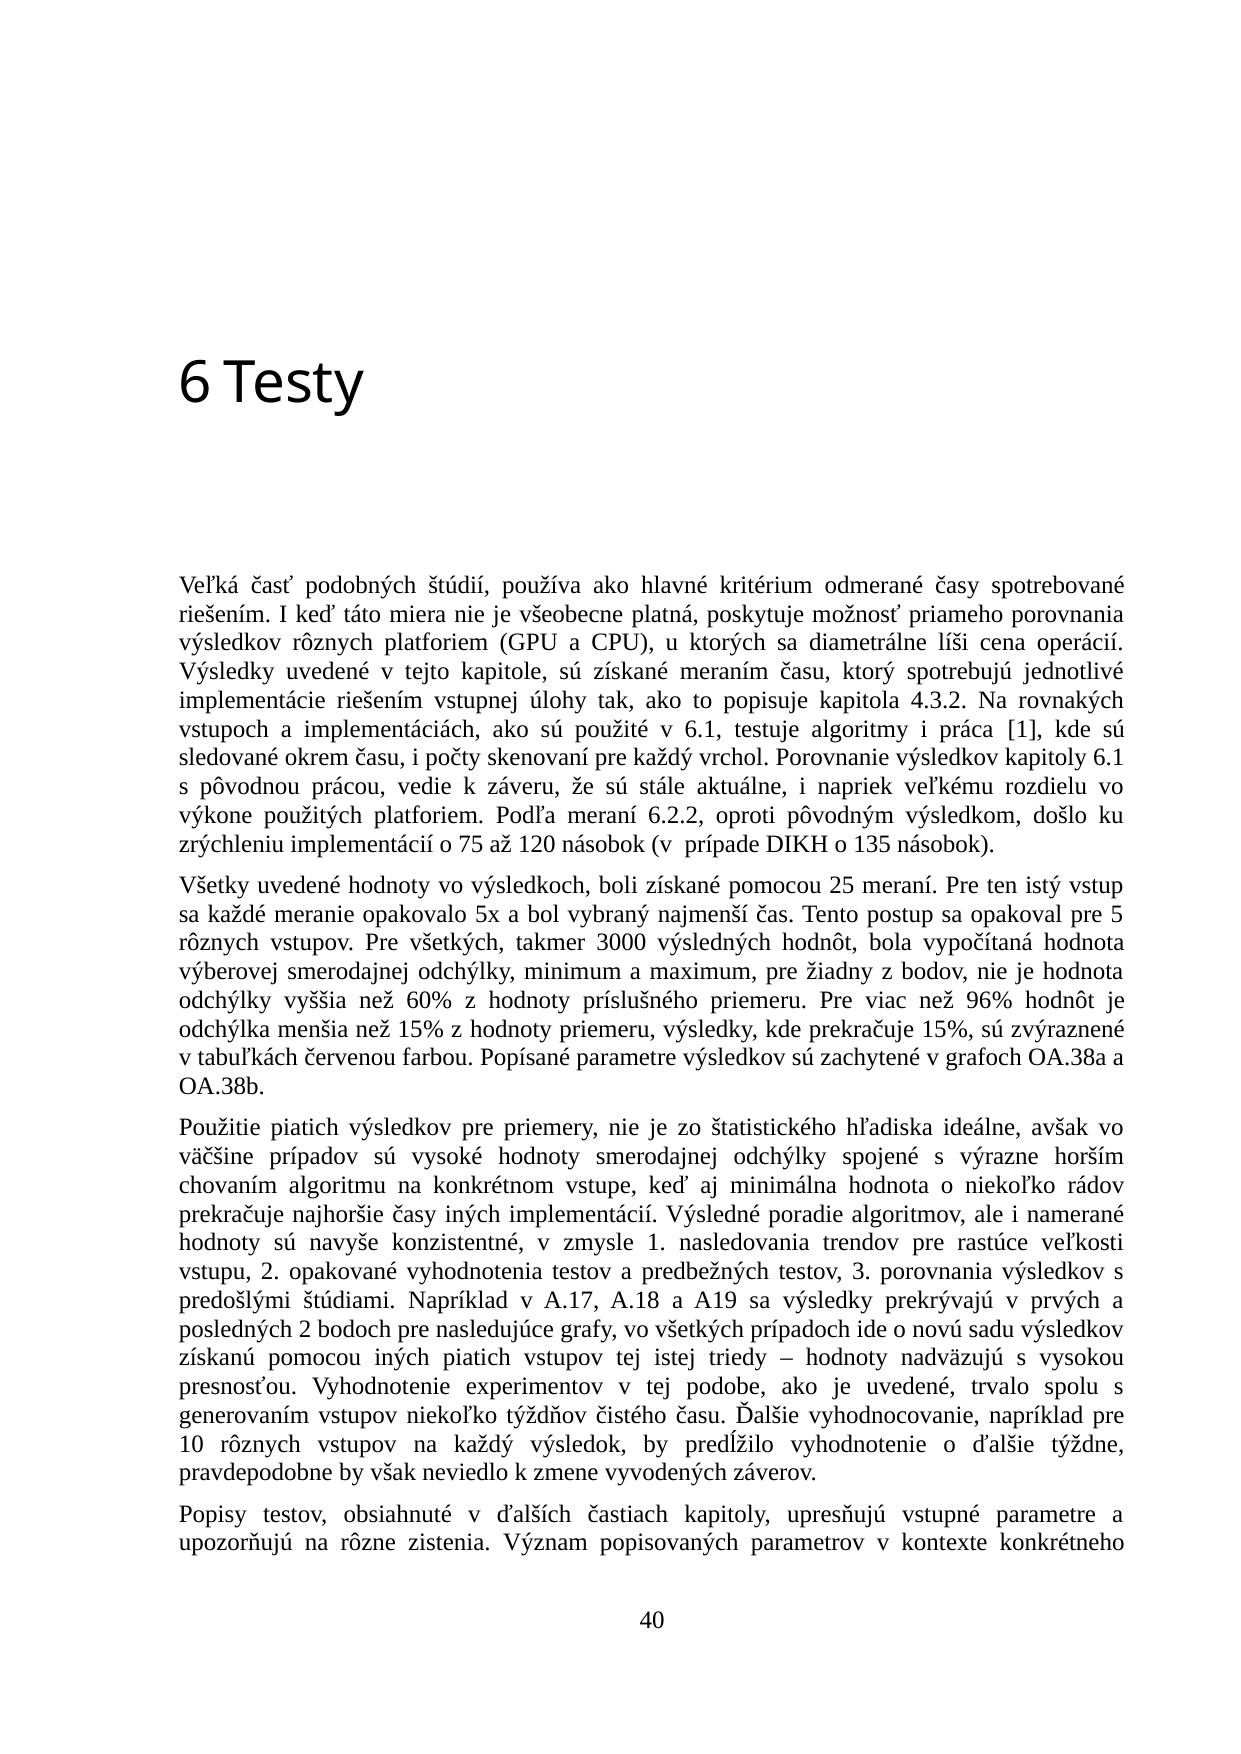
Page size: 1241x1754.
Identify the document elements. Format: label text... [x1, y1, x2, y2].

subtitle Testy [178, 341, 1125, 420]
text Použitie piatich výsledkov pre priemery, nie je zo štatistického hľadiska ideálne, avšak vo väčšine prípadov sú vysoké hodnoty smerodajnej odchýlky spojené s výrazne horším chovaním algoritmu na konkrétnom vstupe, keď aj minimálna hodnota o niekoľko rádov prekračuje najhoršie časy iných implementácií. Výsledné poradie algoritmov, ale i namerané hodnoty sú navyše konzistentné, v zmysle 1. nasledovania trendov pre rastúce veľkosti vstupu, 2. opakované vyhodnotenia testov a predbežných testov, 3. porovnania výsledkov s predošlými štúdiami. Napríklad v A.17, A.18 a A19 sa výsledky prekrývajú v prvých a posledných 2 bodoch pre nasledujúce grafy, vo všetkých prípadoch ide o novú sadu výsledkov získanú pomocou iných piatich vstupov tej istej triedy – hodnoty nadväzujú s vysokou presnosťou. Vyhodnotenie experimentov v tej podobe, ako je uvedené, trvalo spolu s generovaním vstupov niekoľko týždňov čistého času. Ďalšie vyhodnocovanie, napríklad pre 10 rôznych vstupov na každý výsledok, by predĺžilo vyhodnotenie o ďalšie týždne, pravdepodobne by však neviedlo k zmene vyvodených záverov. [178, 1112, 1125, 1486]
text Popisy testov, obsiahnuté v ďalších častiach kapitoly, upresňujú vstupné parametre a upozorňujú na rôzne zistenia. Význam popisovaných parametrov v kontexte konkrétneho [178, 1499, 1125, 1556]
text Všetky uvedené hodnoty vo výsledkoch, boli získané pomocou 25 meraní. Pre ten istý vstup sa každé meranie opakovalo 5x a bol vybraný najmenší čas. Tento postup sa opakoval pre 5 rôznych vstupov. Pre všetkých, takmer 3000 výsledných hodnôt, bola vypočítaná hodnota výberovej smerodajnej odchýlky, minimum a maximum, pre žiadny z bodov, nie je hodnota odchýlky vyššia než 60% z hodnoty príslušného priemeru. Pre viac než 96% hodnôt je odchýlka menšia než 15% z hodnoty priemeru, výsledky, kde prekračuje 15%, sú zvýraznené v tabuľkách červenou farbou. Popísané parametre výsledkov sú zachytené v grafoch OA.38a a OA.38b. [178, 870, 1125, 1100]
text Veľká časť podobných štúdií, používa ako hlavné kritérium odmerané časy spotrebované riešením. I keď táto miera nie je všeobecne platná, poskytuje možnosť priameho porovnania výsledkov rôznych platforiem (GPU a CPU), u ktorých sa diametrálne líši cena operácií. Výsledky uvedené v tejto kapitole, sú získané meraním času, ktorý spotrebujú jednotlivé implementácie riešením vstupnej úlohy tak, ako to popisuje kapitola 4.3.2. Na rovnakých vstupoch a implementáciách, ako sú použité v 6.1, testuje algoritmy i práca [1], kde sú sledované okrem času, i počty skenovaní pre každý vrchol. Porovnanie výsledkov kapitoly 6.1 s pôvodnou prácou, vedie k záveru, že sú stále aktuálne, i napriek veľkému rozdielu vo výkone použitých platforiem. Podľa meraní 6.2.2, oproti pôvodným výsledkom, došlo ku zrýchleniu implementácií o 75 až 120 násobok (v prípade DIKH o 135 násobok). [178, 570, 1125, 857]
